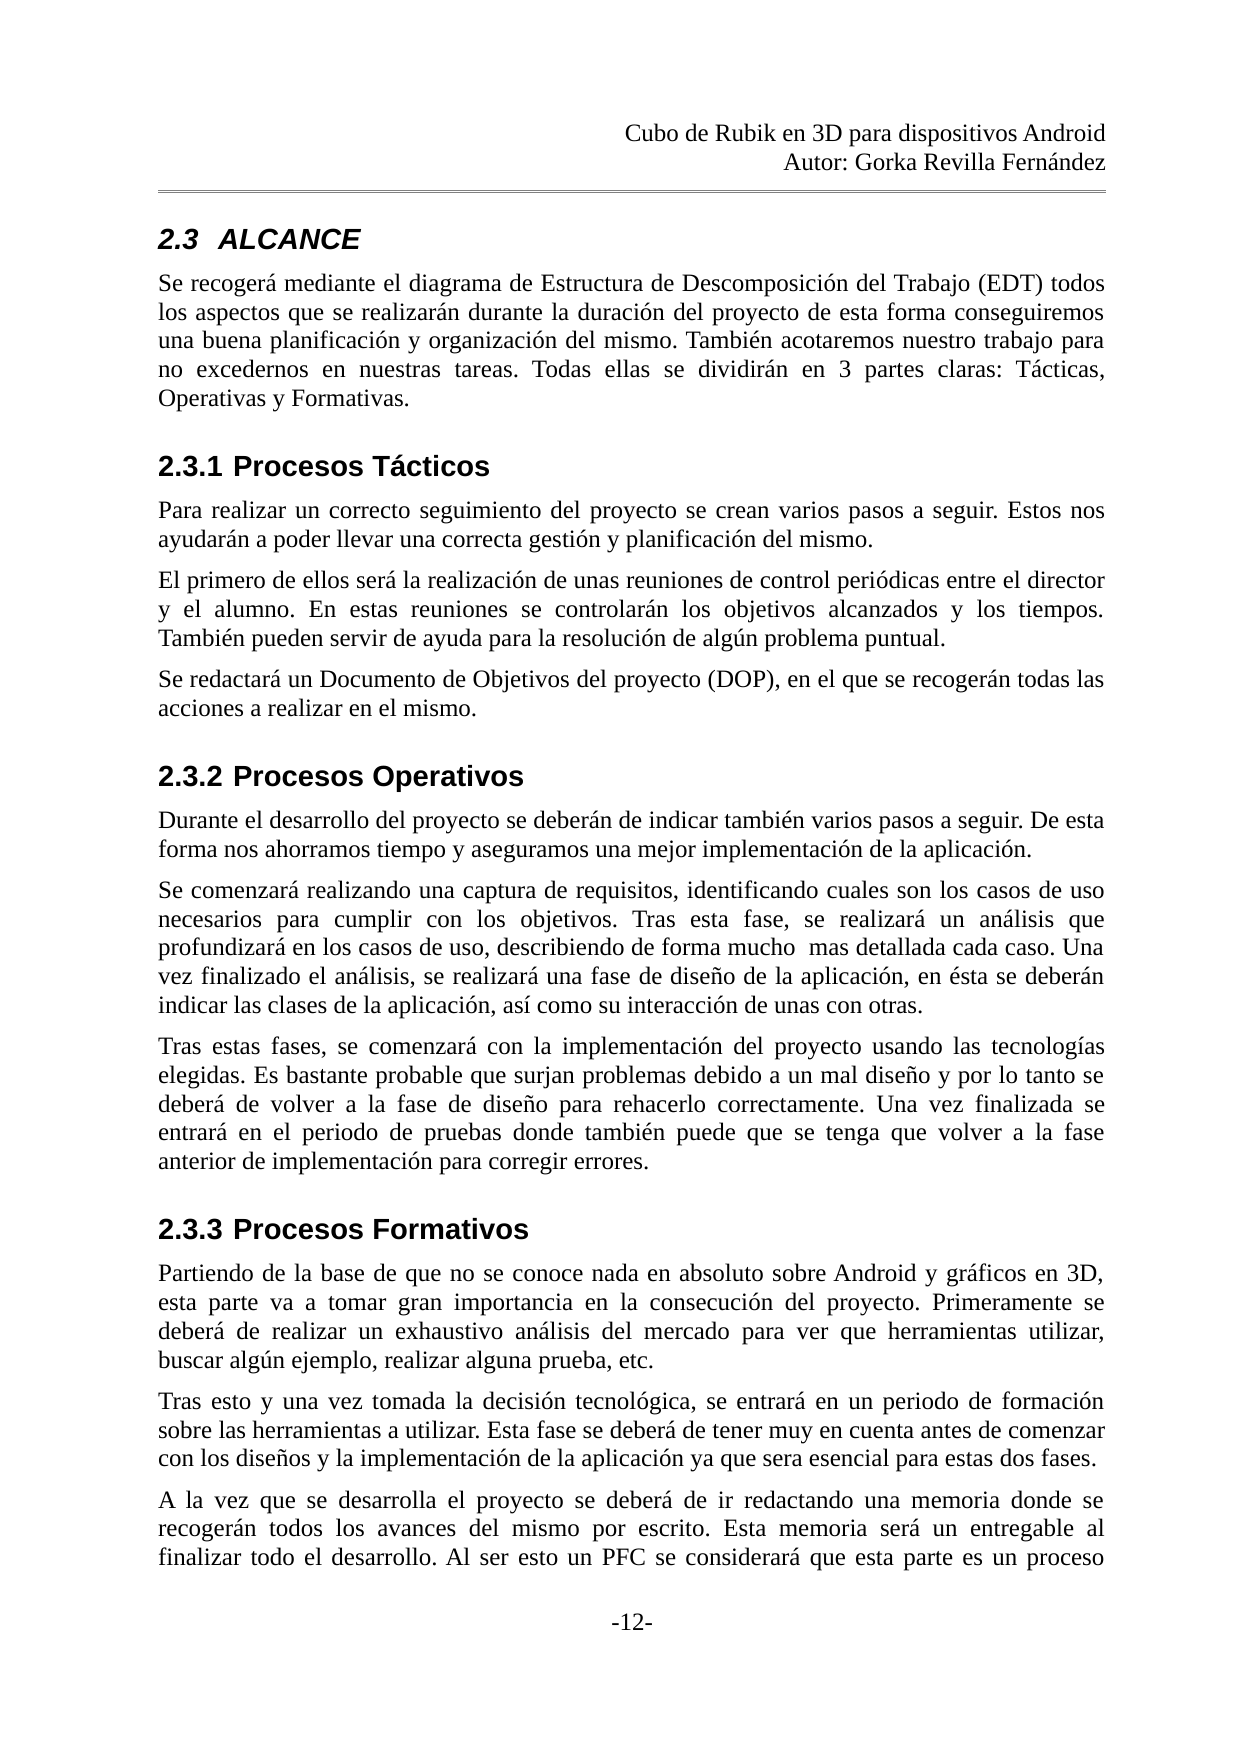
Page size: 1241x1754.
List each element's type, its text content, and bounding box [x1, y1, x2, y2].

subtitle Procesos Formativos [158, 1212, 1106, 1246]
text Se redactará un Documento de Objetivos del proyecto (DOP), en el que se recogerán todas las acciones a realizar en el mismo. [158, 664, 1106, 721]
subtitle Procesos Operativos [158, 759, 1106, 792]
text Partiendo de la base de que no se conoce nada en absoluto sobre Android y gráficos en 3D, esta parte va a tomar gran importancia en la consecución del proyecto. Primeramente se deberá de realizar un exhaustivo análisis del mercado para ver que herramientas utilizar, buscar algún ejemplo, realizar alguna prueba, etc. [158, 1258, 1106, 1373]
text Durante el desarrollo del proyecto se deberán de indicar también varios pasos a seguir. De esta forma nos ahorramos tiempo y aseguramos una mejor implementación de la aplicación. [158, 805, 1106, 862]
text Se recogerá mediante el diagrama de Estructura de Descomposición del Trabajo (EDT) todos los aspectos que se realizarán durante la duración del proyecto de esta forma conseguiremos una buena planificación y organización del mismo. También acotaremos nuestro trabajo para no excedernos en nuestras tareas. Todas ellas se dividirán en 3 partes claras: Tácticas, Operativas y Formativas. [158, 268, 1106, 412]
subtitle ALCANCE [158, 222, 1106, 255]
text Para realizar un correcto seguimiento del proyecto se crean varios pasos a seguir. Estos nos ayudarán a poder llevar una correcta gestión y planificación del mismo. [158, 495, 1106, 553]
subtitle Procesos Tácticos [158, 449, 1106, 483]
text Tras esto y una vez tomada la decisión tecnológica, se entrará en un periodo de formación sobre las herramientas a utilizar. Esta fase se deberá de tener muy en cuenta antes de comenzar con los diseños y la implementación de la aplicación ya que sera esencial para estas dos fases. [158, 1386, 1106, 1472]
text Tras estas fases, se comenzará con la implementación del proyecto usando las tecnologías elegidas. Es bastante probable que surjan problemas debido a un mal diseño y por lo tanto se deberá de volver a la fase de diseño para rehacerlo correctamente. Una vez finalizada se entrará en el periodo de pruebas donde también puede que se tenga que volver a la fase anterior de implementación para corregir errores. [158, 1031, 1106, 1175]
text Se comenzará realizando una captura de requisitos, identificando cuales son los casos de uso necesarios para cumplir con los objetivos. Tras esta fase, se realizará un análisis que profundizará en los casos de uso, describiendo de forma mucho mas detallada cada caso. Una vez finalizado el análisis, se realizará una fase de diseño de la aplicación, en ésta se deberán indicar las clases de la aplicación, así como su interacción de unas con otras. [158, 875, 1106, 1019]
text El primero de ellos será la realización de unas reuniones de control periódicas entre el director y el alumno. En estas reuniones se controlarán los objetivos alcanzados y los tiempos. También pueden servir de ayuda para la resolución de algún problema puntual. [158, 565, 1106, 651]
text A la vez que se desarrolla el proyecto se deberá de ir redactando una memoria donde se recogerán todos los avances del mismo por escrito. Esta memoria será un entregable al finalizar todo el desarrollo. Al ser esto un PFC se considerará que esta parte es un proceso [158, 1485, 1106, 1571]
